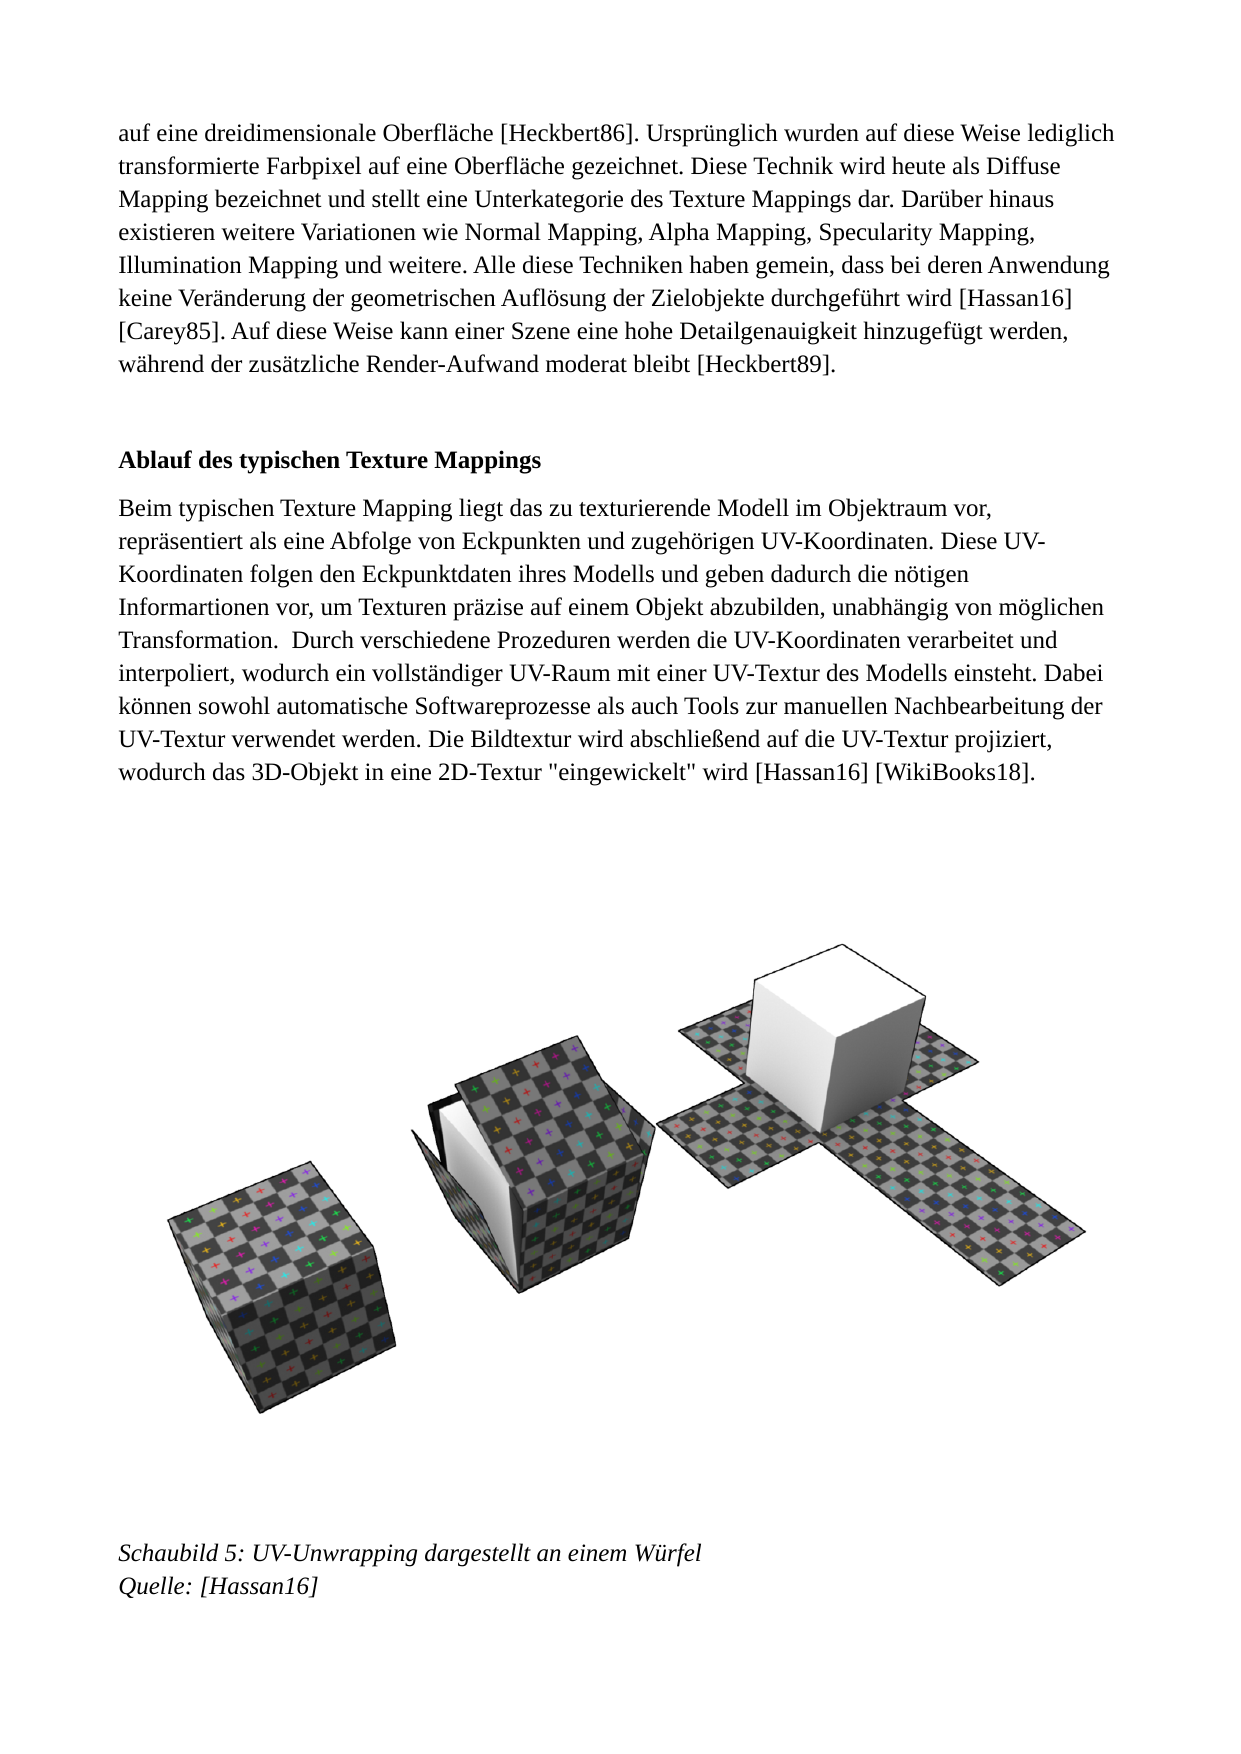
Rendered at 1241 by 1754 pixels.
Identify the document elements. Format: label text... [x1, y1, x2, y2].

text auf eine dreidimensionale Oberfläche [Heckbert86]. Ursprünglich wurden auf diese Weise lediglich transformierte Farbpixel auf eine Oberfläche gezeichnet. Diese Technik wird heute als Diffuse Mapping bezeichnet und stellt eine Unterkategorie des Texture Mappings dar. Darüber hinaus existieren weitere Variationen wie Normal Mapping, Alpha Mapping, Specularity Mapping, Illumination Mapping und weitere. Alle diese Techniken haben gemein, dass bei deren Anwendung keine Veränderung der geometrischen Auflösung der Zielobjekte durchgeführt wird [Hassan16] [Carey85]. Auf diese Weise kann einer Szene eine hohe Detailgenauigkeit hinzugefügt werden, während der zusätzliche Render-Aufwand moderat bleibt [Heckbert89]. [118, 118, 1122, 378]
text Schaubild 5: UV-Unwrapping dargestellt an einem Würfel Quelle: [Hassan16] [118, 1534, 1122, 1633]
text Ablauf des typischen Texture Mappings [118, 445, 1122, 474]
picture [118, 865, 1123, 1534]
text Beim typischen Texture Mapping liegt das zu texturierende Modell im Objektraum vor, repräsentiert als eine Abfolge von Eckpunkten und zugehörigen UV-Koordinaten. Diese UV-Koordinaten folgen den Eckpunktdaten ihres Modells und geben dadurch die nötigen Informartionen vor, um Texturen präzise auf einem Objekt abzubilden, unabhängig von möglichen Transformation. Durch verschiedene Prozeduren werden die UV-Koordinaten verarbeitet und interpoliert, wodurch ein vollständiger UV-Raum mit einer UV-Textur des Modells einsteht. Dabei können sowohl automatische Softwareprozesse als auch Tools zur manuellen Nachbearbeitung der UV-Textur verwendet werden. Die Bildtextur wird abschließend auf die UV-Textur projiziert, wodurch das 3D-Objekt in eine 2D-Textur "eingewickelt" wird [Hassan16] [WikiBooks18]. [118, 493, 1122, 786]
